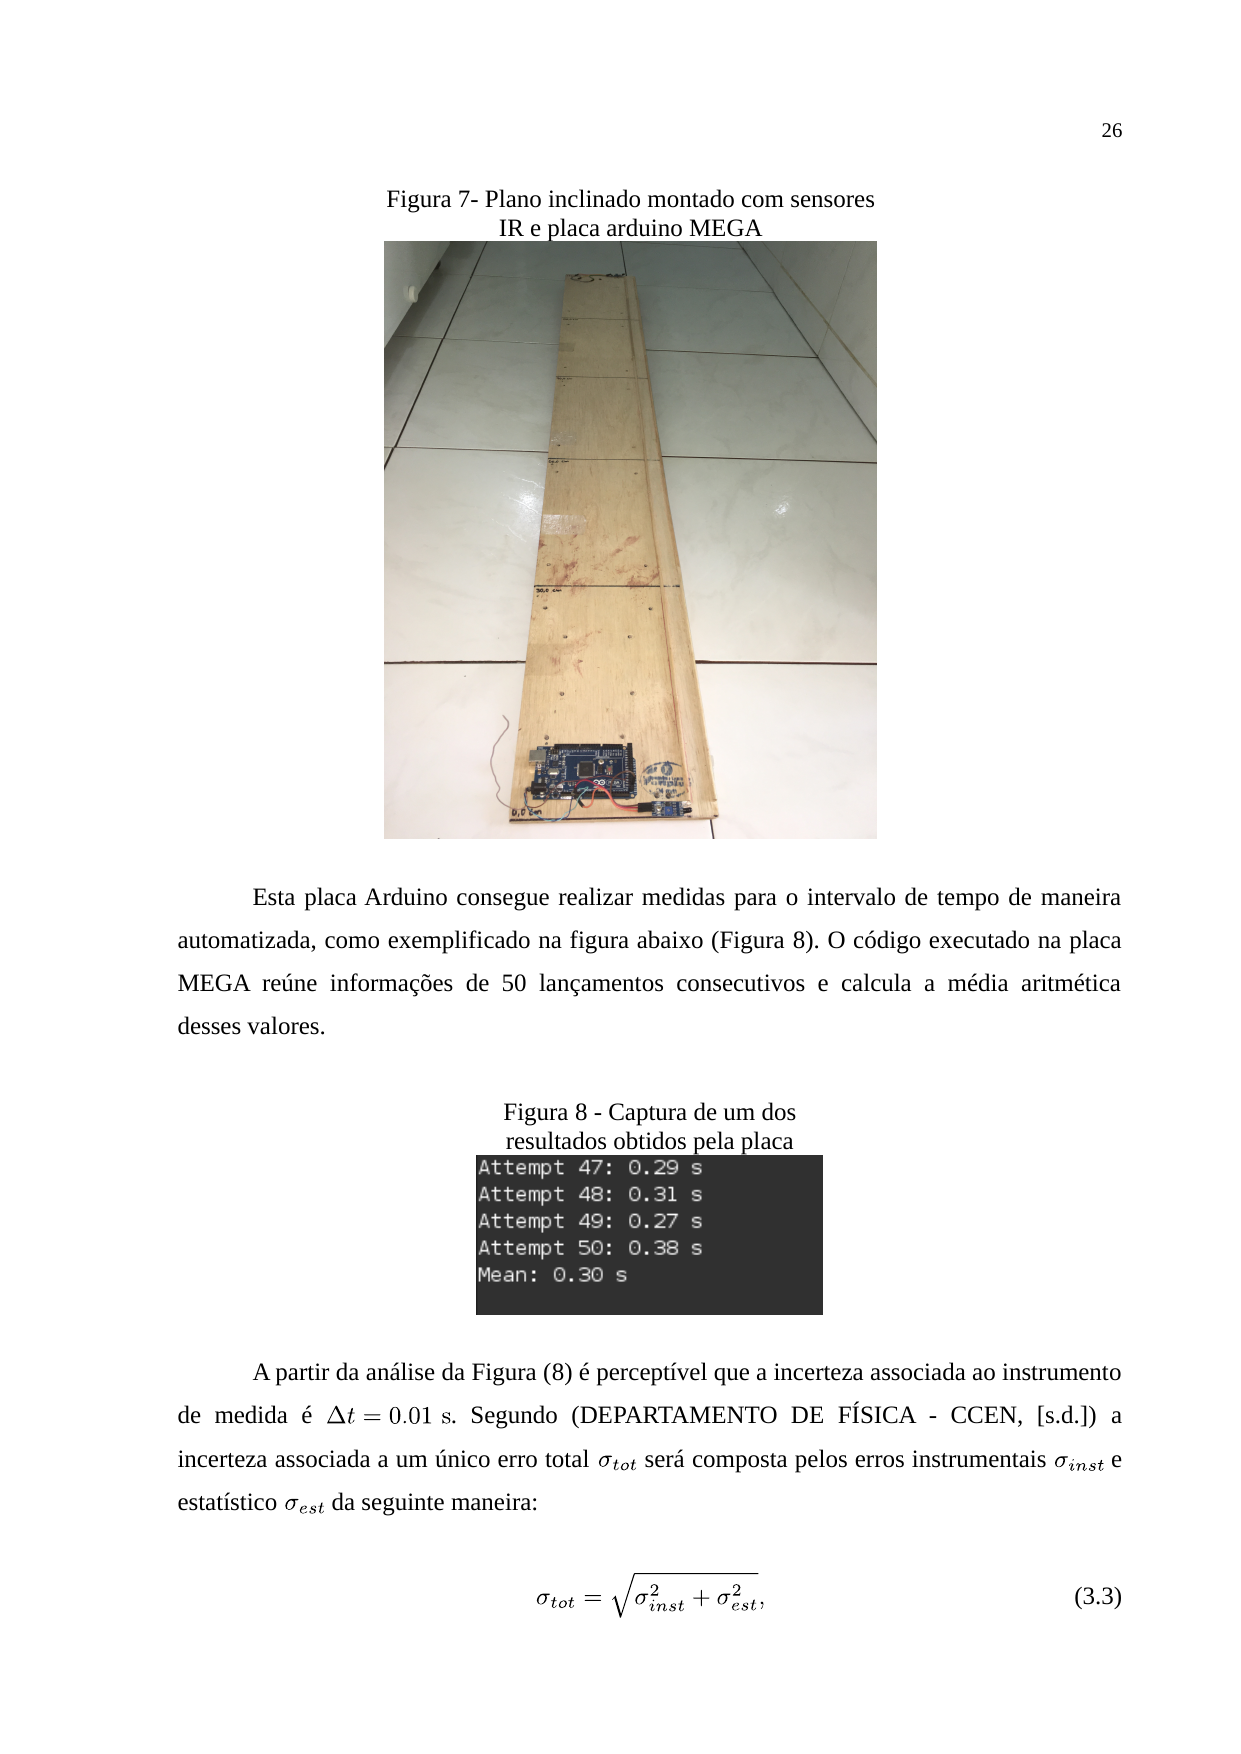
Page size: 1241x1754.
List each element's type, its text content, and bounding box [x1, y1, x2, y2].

picture [384, 241, 877, 839]
text A partir da análise da Figura (8) é perceptível que a incerteza associada ao instrumento de medida é . Segundo (DEPARTAMENTO DE FÍSICA - CCEN, [s.d.]) a incerteza associada a um único erro total será composta pelos erros instrumentais e estatístico da seguinte maneira: [177, 1357, 1122, 1516]
text Figura 7- Plano inclinado montado com sensores IR e placa arduino MEGA [384, 184, 877, 241]
text Figura 8 - Captura de um dos resultados obtidos pela placa [476, 1097, 823, 1155]
text [177, 1573, 633, 1618]
picture [476, 1155, 823, 1315]
text (3.3) [622, 1573, 1122, 1618]
text Esta placa Arduino consegue realizar medidas para o intervalo de tempo de maneira automatizada, como exemplificado na figura abaixo (Figura 8). O código executado na placa MEGA reúne informações de 50 lançamentos consecutivos e calcula a média aritmética desses valores. [177, 882, 1122, 1040]
